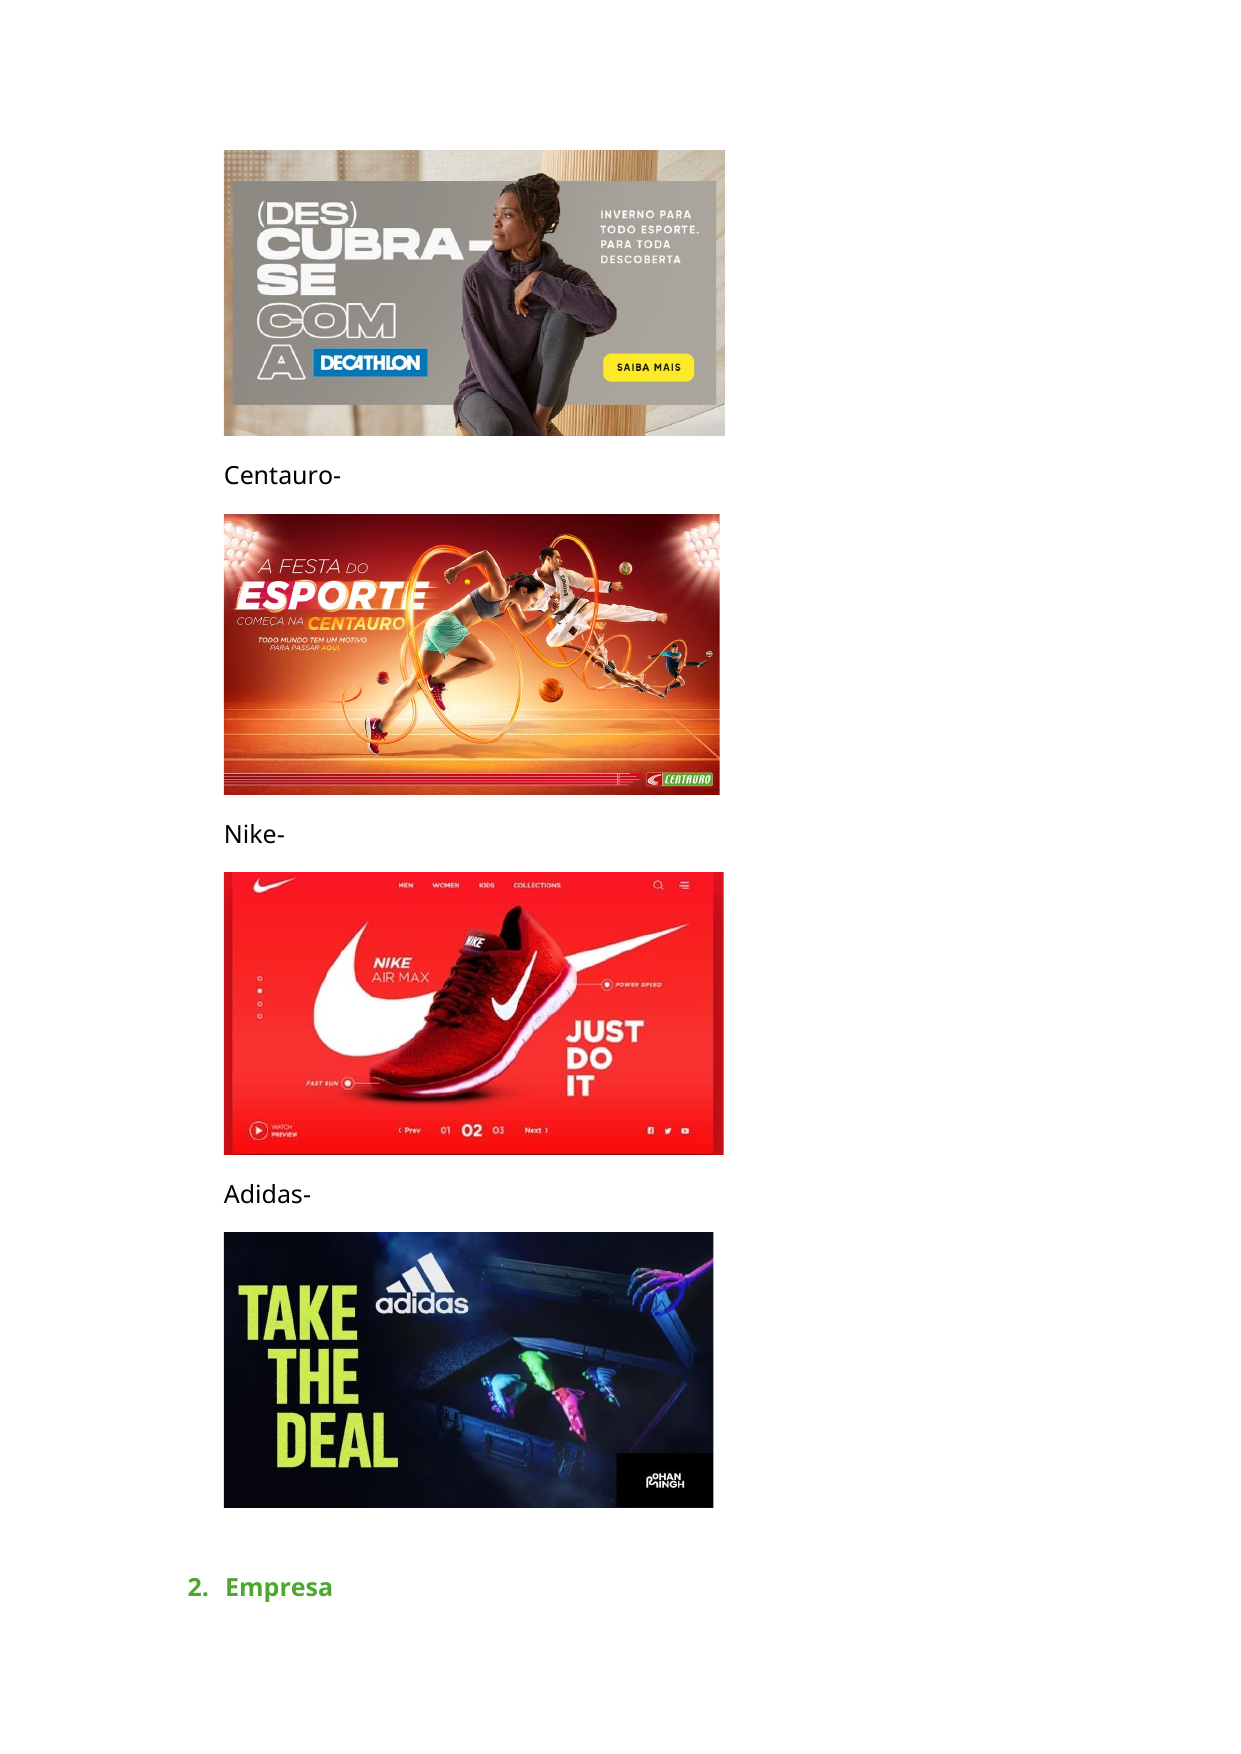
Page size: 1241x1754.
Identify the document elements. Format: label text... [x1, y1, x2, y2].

list Empresa [187, 1569, 1090, 1603]
list Centauro- [150, 458, 1090, 492]
list Nike- [150, 817, 1090, 851]
list Adidas- [150, 1176, 1090, 1210]
